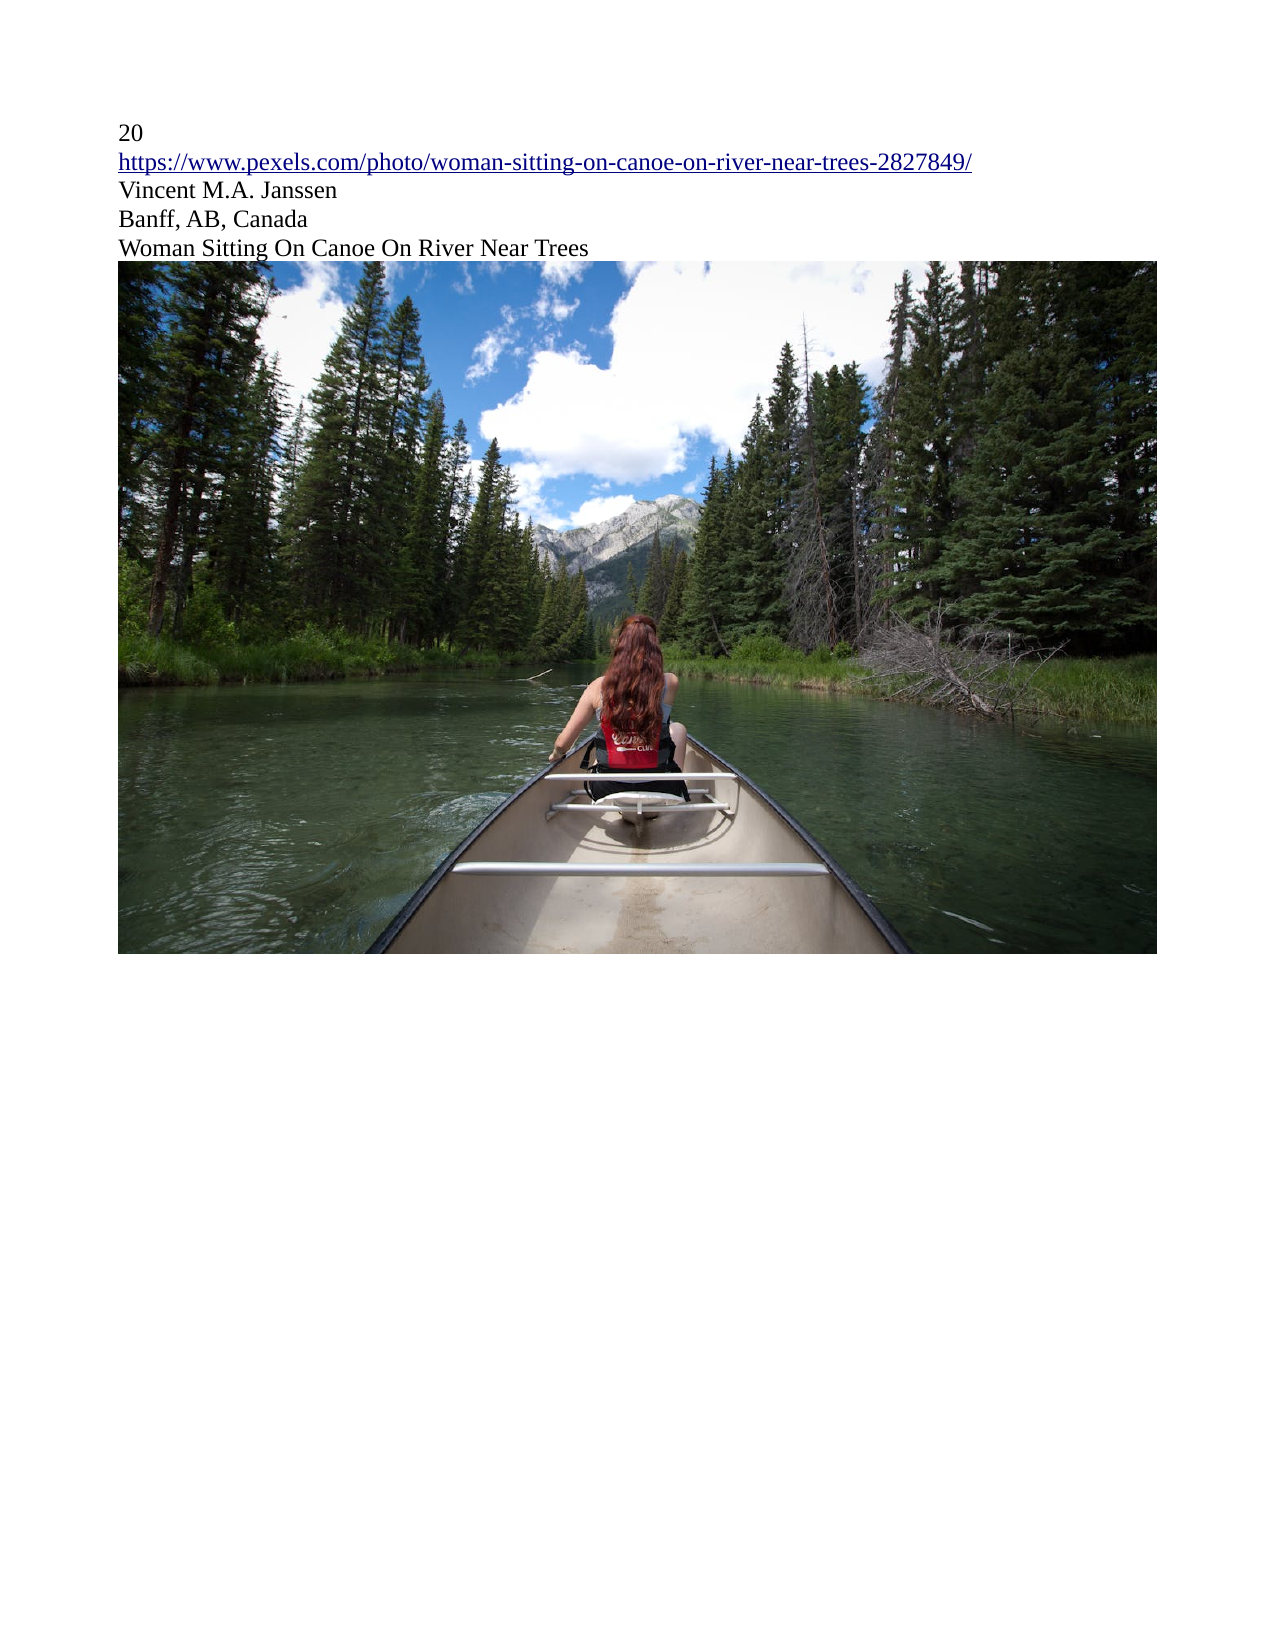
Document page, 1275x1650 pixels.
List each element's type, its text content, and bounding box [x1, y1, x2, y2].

text Woman Sitting On Canoe On River Near Trees [118, 233, 1157, 261]
text https://www.pexels.com/photo/woman-sitting-on-canoe-on-river-near-trees-2827849/ [118, 147, 1157, 176]
text Banff, AB, Canada [118, 204, 1157, 233]
text 20 [118, 118, 1157, 147]
text Vincent M.A. Janssen [118, 176, 1157, 204]
picture [118, 261, 1157, 954]
